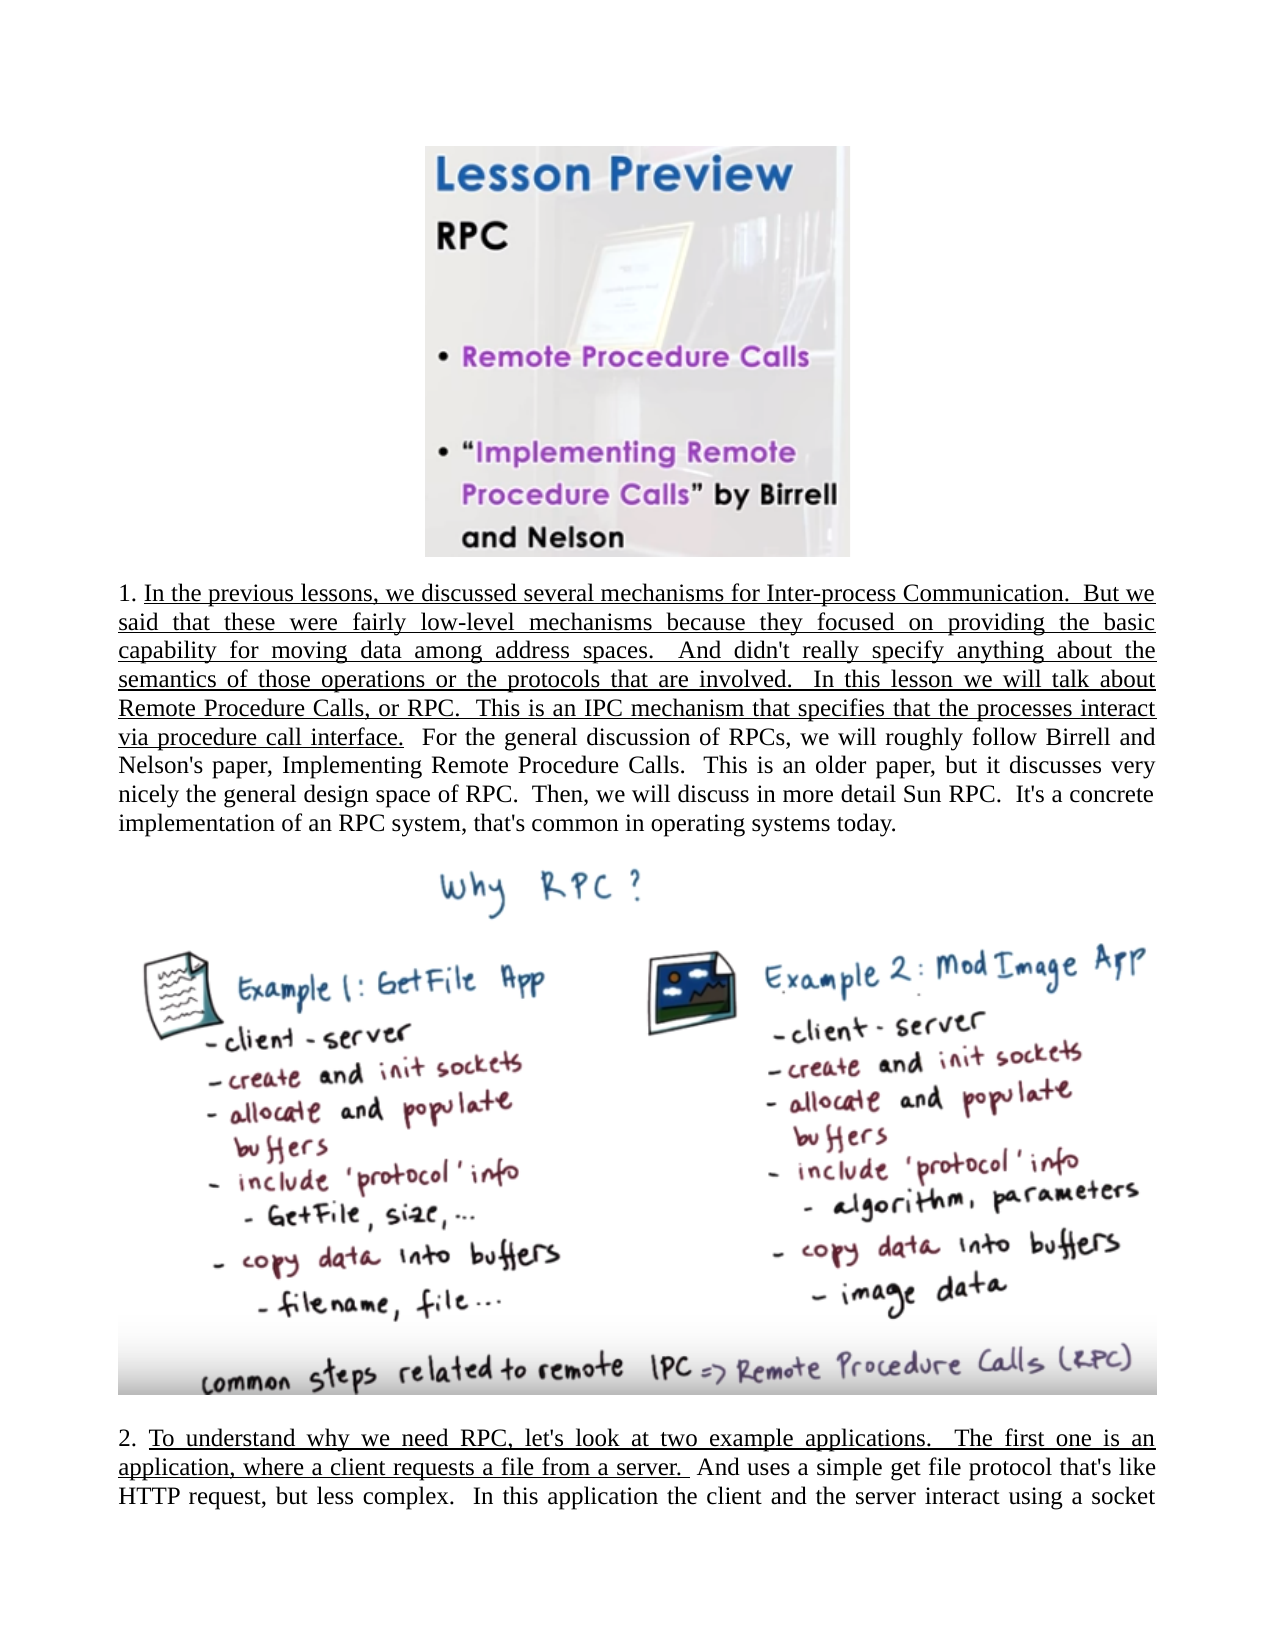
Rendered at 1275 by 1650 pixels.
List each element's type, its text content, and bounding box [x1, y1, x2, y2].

picture [425, 146, 851, 557]
picture [118, 865, 1157, 1395]
text 2. To understand why we need RPC, let's look at two example applications. The first one is an application, where a client requests a file from a server. And uses a simple get file protocol that's like HTTP request, but less complex. In this application the client and the server interact using a socket [118, 1423, 1157, 1509]
text via procedure call interface. For the general discussion of RPCs, we will roughly follow Birrell and Nelson's paper, Implementing Remote Procedure Calls. This is an older paper, but it discusses very nicely the general design space of RPC. Then, we will discuss in more detail Sun RPC. It's a concrete implementation of an RPC system, that's common in operating systems today. [118, 719, 1157, 837]
text 1. In the previous lessons, we discussed several mechanisms for Inter-process Communication. But we said that these were fairly low-level mechanisms because they focused on providing the basic capability for moving data among address spaces. And didn't really specify anything about the [118, 578, 1157, 661]
text semantics of those operations or the protocols that are involved. In this lesson we will talk about Remote Procedure Calls, or RPC. This is an IPC mechanism that specifies that the processes interact [118, 662, 1157, 718]
